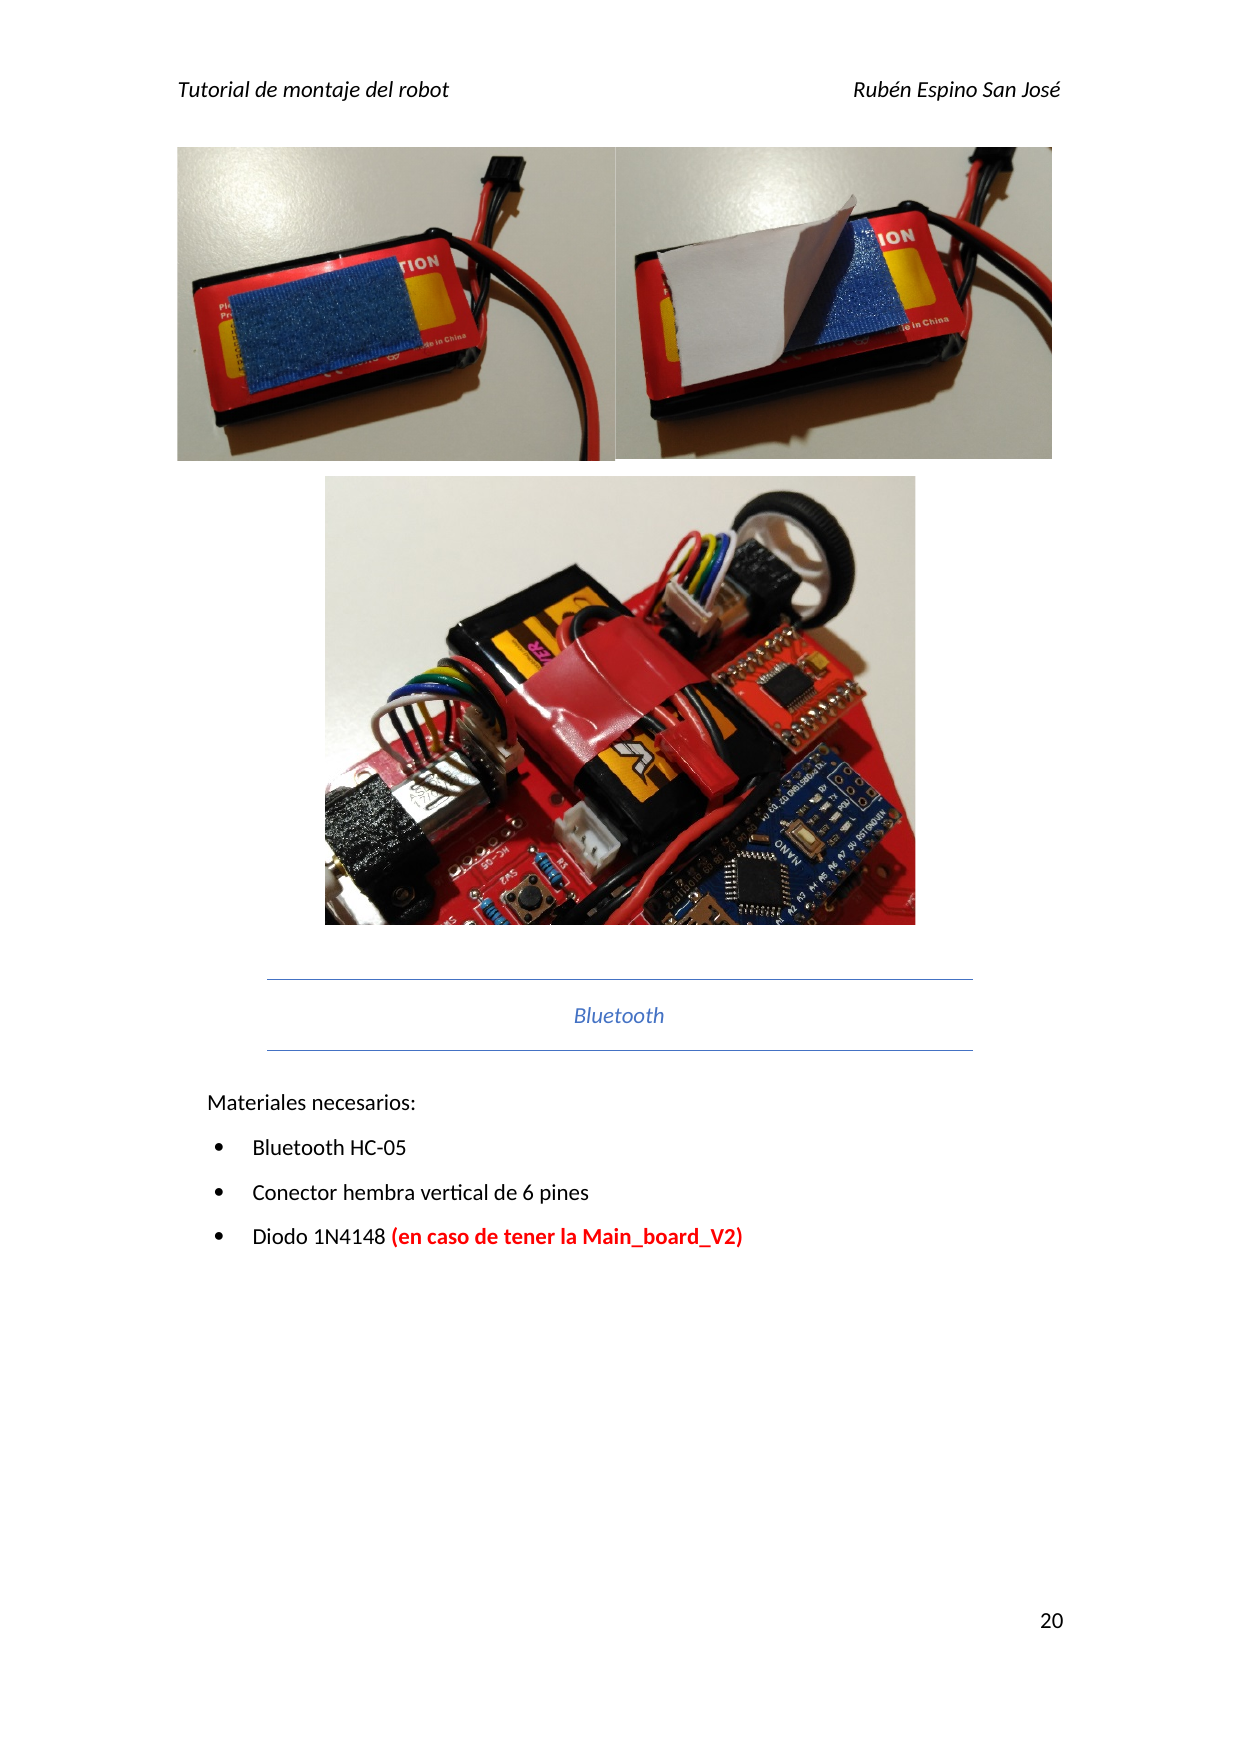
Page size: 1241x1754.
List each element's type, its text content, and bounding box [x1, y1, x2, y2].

list Diodo 1N4148 (en caso de tener la Main_board_V2) [215, 1222, 1063, 1250]
text Materiales necesarios: [177, 1088, 1063, 1116]
list Bluetooth HC-05 [215, 1133, 1063, 1161]
list Conector hembra vertical de 6 pines [215, 1178, 1063, 1206]
text Bluetooth [267, 980, 973, 1050]
